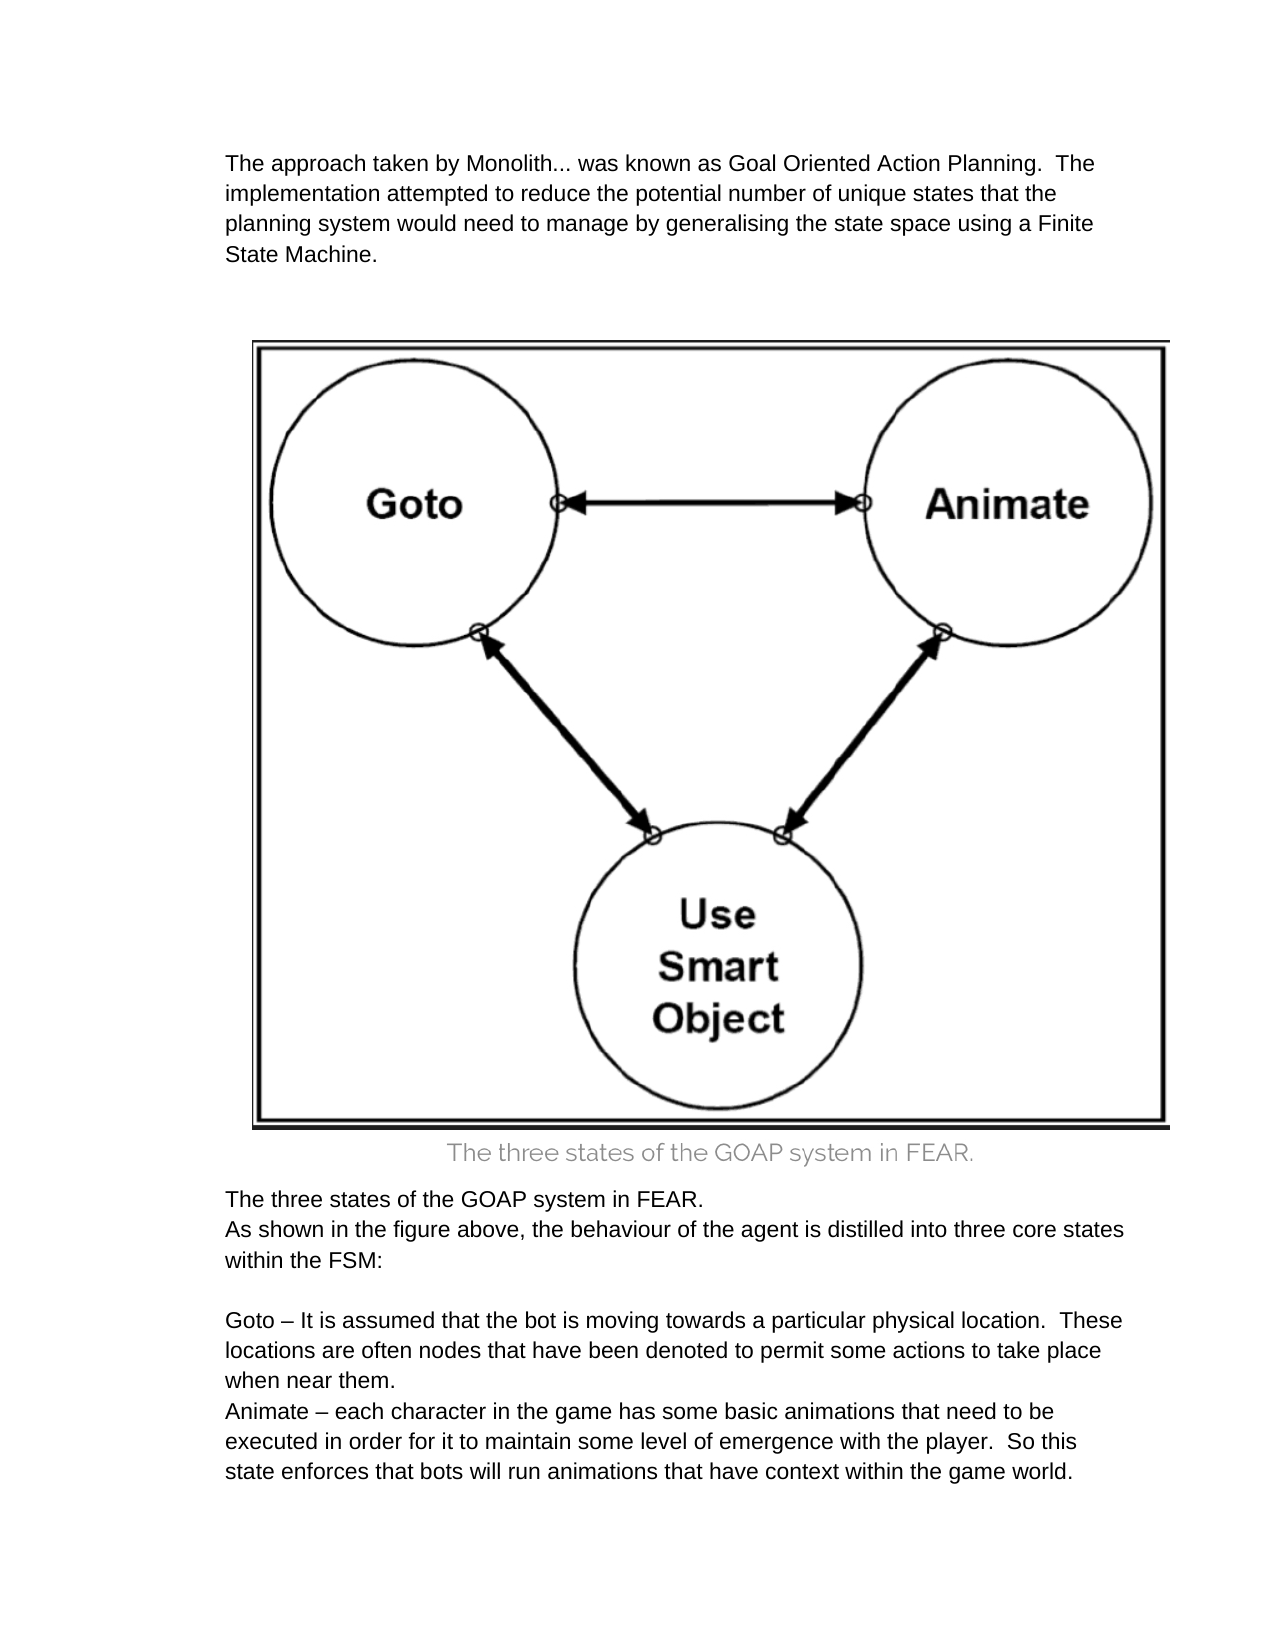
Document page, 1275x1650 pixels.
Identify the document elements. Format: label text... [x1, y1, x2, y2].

picture [225, 301, 1200, 1183]
text The three states of the GOAP system in FEAR. As shown in the figure above, the behaviour of the agent is distilled into three core states within the FSM: Goto – It is assumed that the bot is moving towards a particular physical location. These locations are often nodes that have been denoted to permit some actions to take place when near them. Animate – each character in the game has some basic animations that need to be executed in order for it to maintain some level of emergence with the player. So this state enforces that bots will run animations that have context within the game world. [225, 1183, 1125, 1484]
text The approach taken by Monolith... was known as Goal Oriented Action Planning. The implementation attempted to reduce the potential number of unique states that the planning system would need to manage by generalising the state space using a Finite State Machine. [225, 150, 1125, 297]
